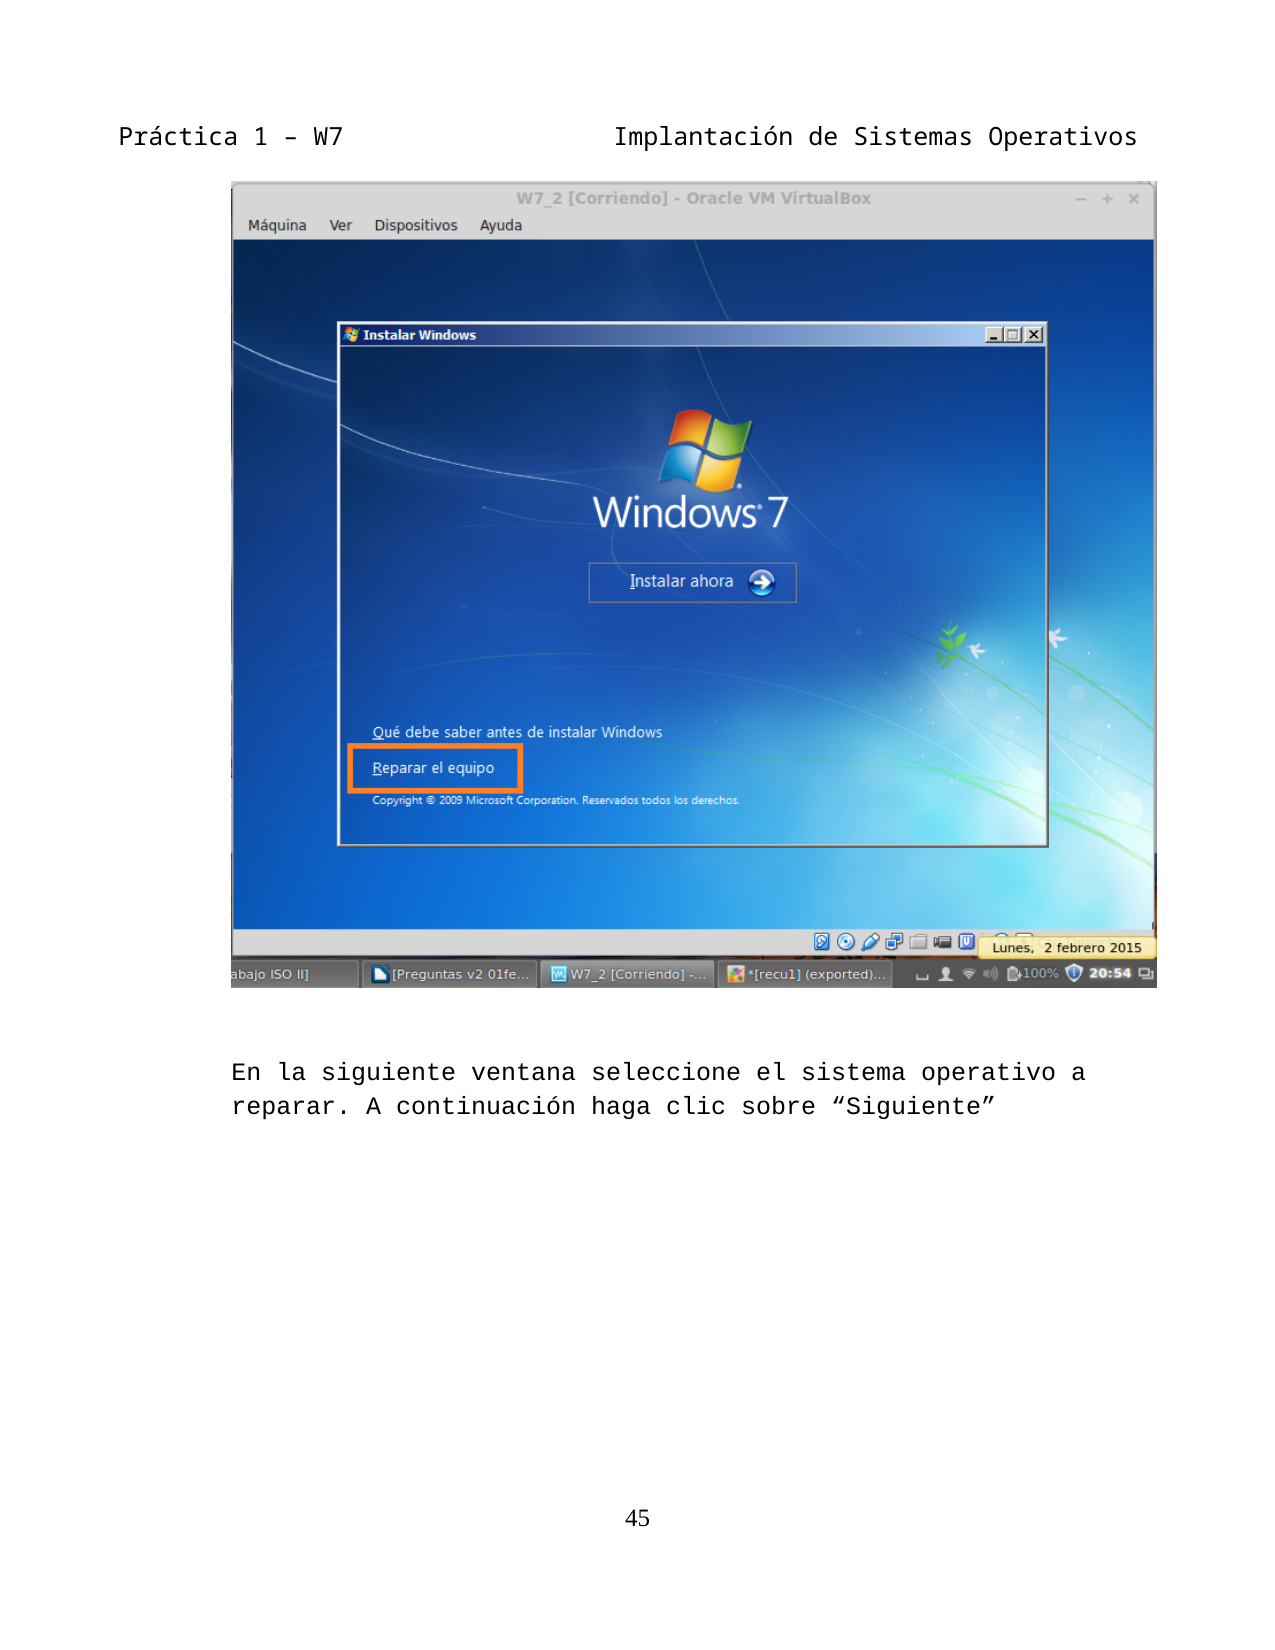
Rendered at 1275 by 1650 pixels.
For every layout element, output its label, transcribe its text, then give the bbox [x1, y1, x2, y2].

picture [231, 181, 1157, 988]
text En la siguiente ventana seleccione el sistema operativo a reparar. A continuación haga clic sobre “Siguiente” [231, 1059, 1157, 1122]
